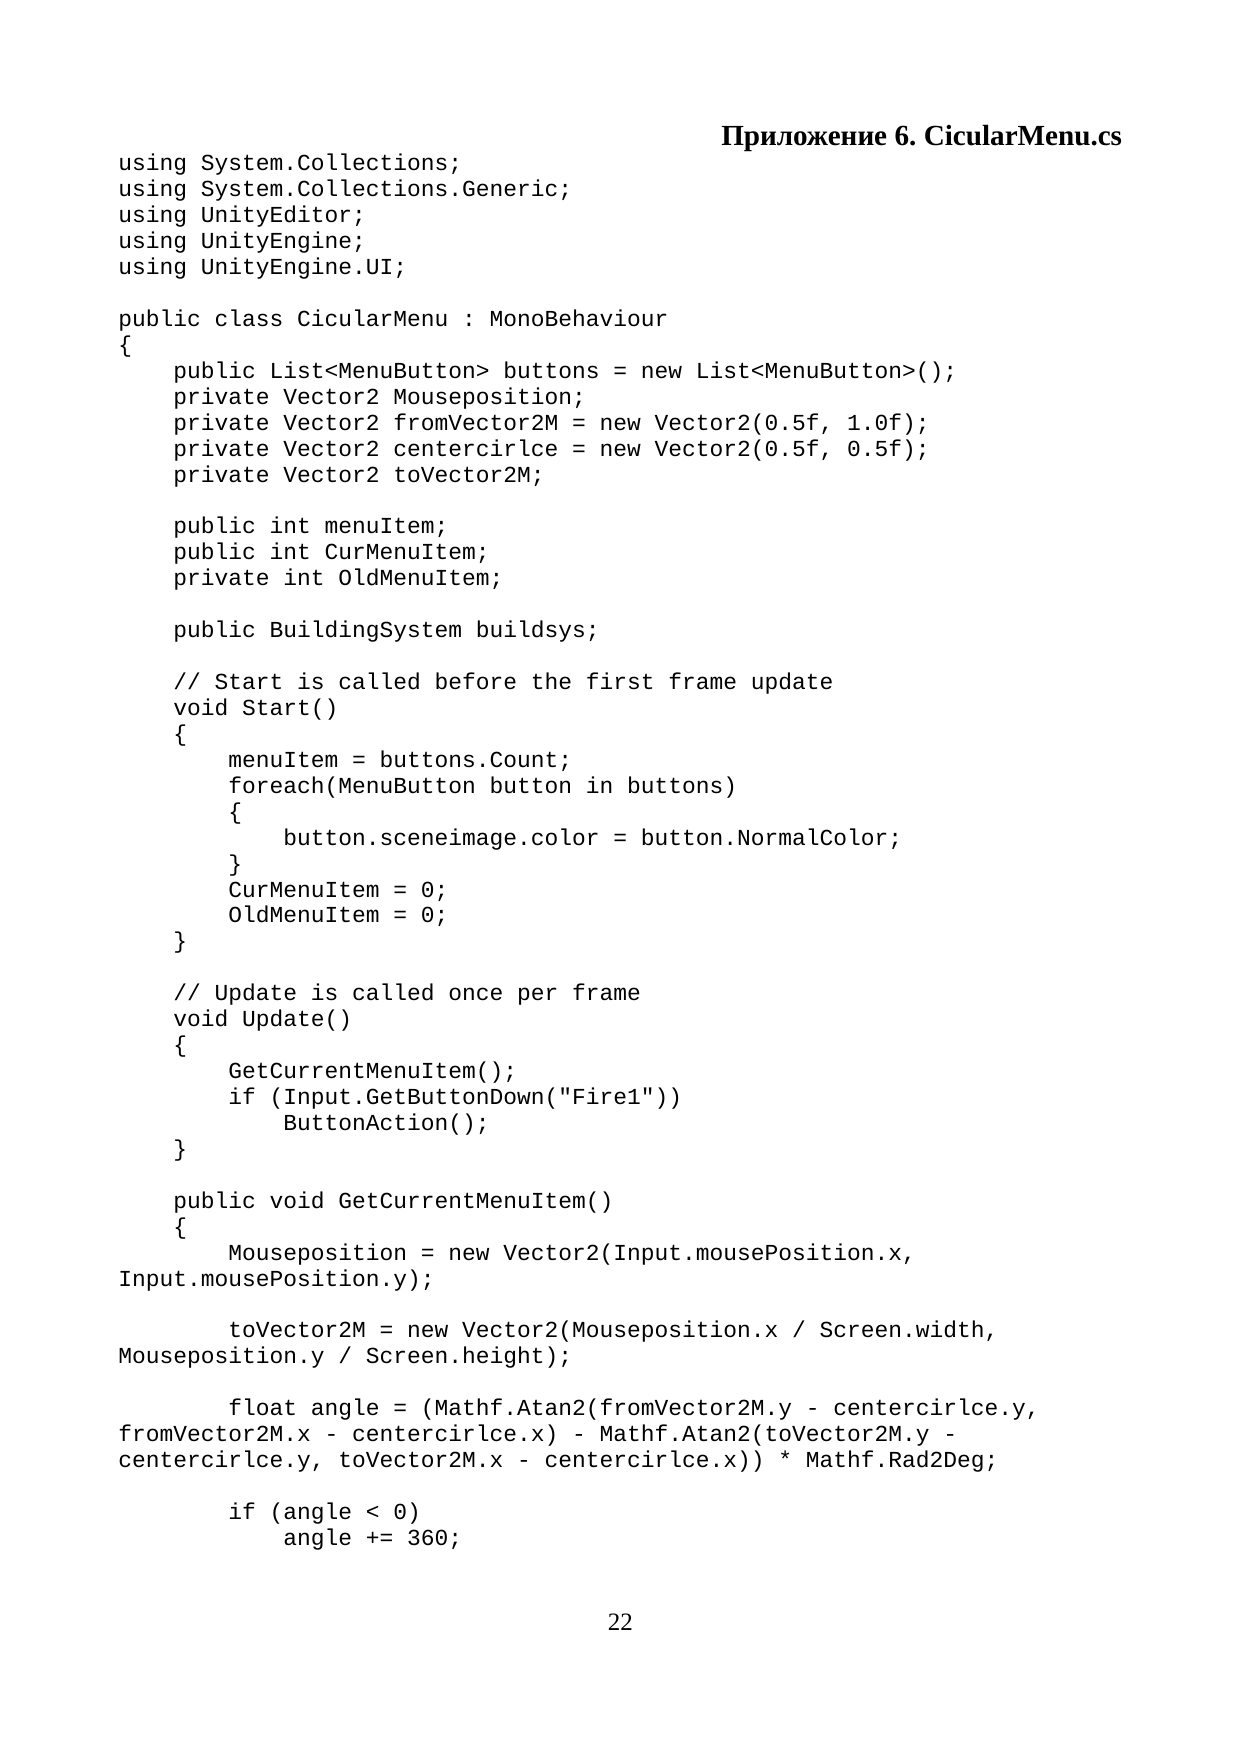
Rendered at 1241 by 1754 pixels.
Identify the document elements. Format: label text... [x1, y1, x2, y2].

text private Vector2 centercirlce = new Vector2(0.5f, 0.5f); [118, 437, 1122, 463]
text public int menuItem; [118, 515, 1122, 541]
text { [118, 1033, 1122, 1059]
text { [118, 800, 1122, 826]
text } [118, 1137, 1122, 1163]
text if (angle < 0) [118, 1500, 1122, 1526]
text // Update is called once per frame [118, 982, 1122, 1008]
text menuItem = buttons.Count; [118, 748, 1122, 774]
text { [118, 333, 1122, 359]
text using UnityEngine.UI; [118, 255, 1122, 281]
text Mouseposition = new Vector2(Input.mousePosition.x, Input.mousePosition.y); [118, 1241, 1122, 1293]
text private Vector2 Mouseposition; [118, 385, 1122, 411]
text void Update() [118, 1008, 1122, 1033]
text using UnityEngine; [118, 229, 1122, 255]
text if (Input.GetButtonDown("Fire1")) [118, 1085, 1122, 1111]
text // Start is called before the first frame update [118, 670, 1122, 696]
text { [118, 1215, 1122, 1241]
text private Vector2 toVector2M; [118, 463, 1122, 489]
text private Vector2 fromVector2M = new Vector2(0.5f, 1.0f); [118, 411, 1122, 437]
text toVector2M = new Vector2(Mouseposition.x / Screen.width, Mouseposition.y / Screen.height); [118, 1319, 1122, 1371]
text { [118, 722, 1122, 748]
text foreach(MenuButton button in buttons) [118, 774, 1122, 800]
text OldMenuItem = 0; [118, 904, 1122, 930]
text using UnityEditor; [118, 203, 1122, 229]
text float angle = (Mathf.Atan2(fromVector2M.y - centercirlce.y, fromVector2M.x - centercirlce.x) - Mathf.Atan2(toVector2M.y - centercirlce.y, toVector2M.x - centercirlce.x)) * Mathf.Rad2Deg; [118, 1397, 1122, 1474]
text } [118, 930, 1122, 956]
text angle += 360; [118, 1526, 1122, 1552]
text button.sceneimage.color = button.NormalColor; [118, 826, 1122, 852]
text using System.Collections.Generic; [118, 178, 1122, 203]
text public int CurMenuItem; [118, 541, 1122, 567]
text ButtonAction(); [118, 1111, 1122, 1137]
text public void GetCurrentMenuItem() [118, 1189, 1122, 1215]
text public BuildingSystem buildsys; [118, 618, 1122, 644]
text GetCurrentMenuItem(); [118, 1059, 1122, 1085]
text } [118, 852, 1122, 878]
text public class CicularMenu : MonoBehaviour [118, 307, 1122, 333]
text void Start() [118, 696, 1122, 722]
text using System.Collections; [118, 152, 1122, 178]
text public List<MenuButton> buttons = new List<MenuButton>(); [118, 359, 1122, 385]
text CurMenuItem = 0; [118, 878, 1122, 904]
text private int OldMenuItem; [118, 567, 1122, 593]
text Приложение 6. CicularMenu.cs [118, 118, 1122, 152]
